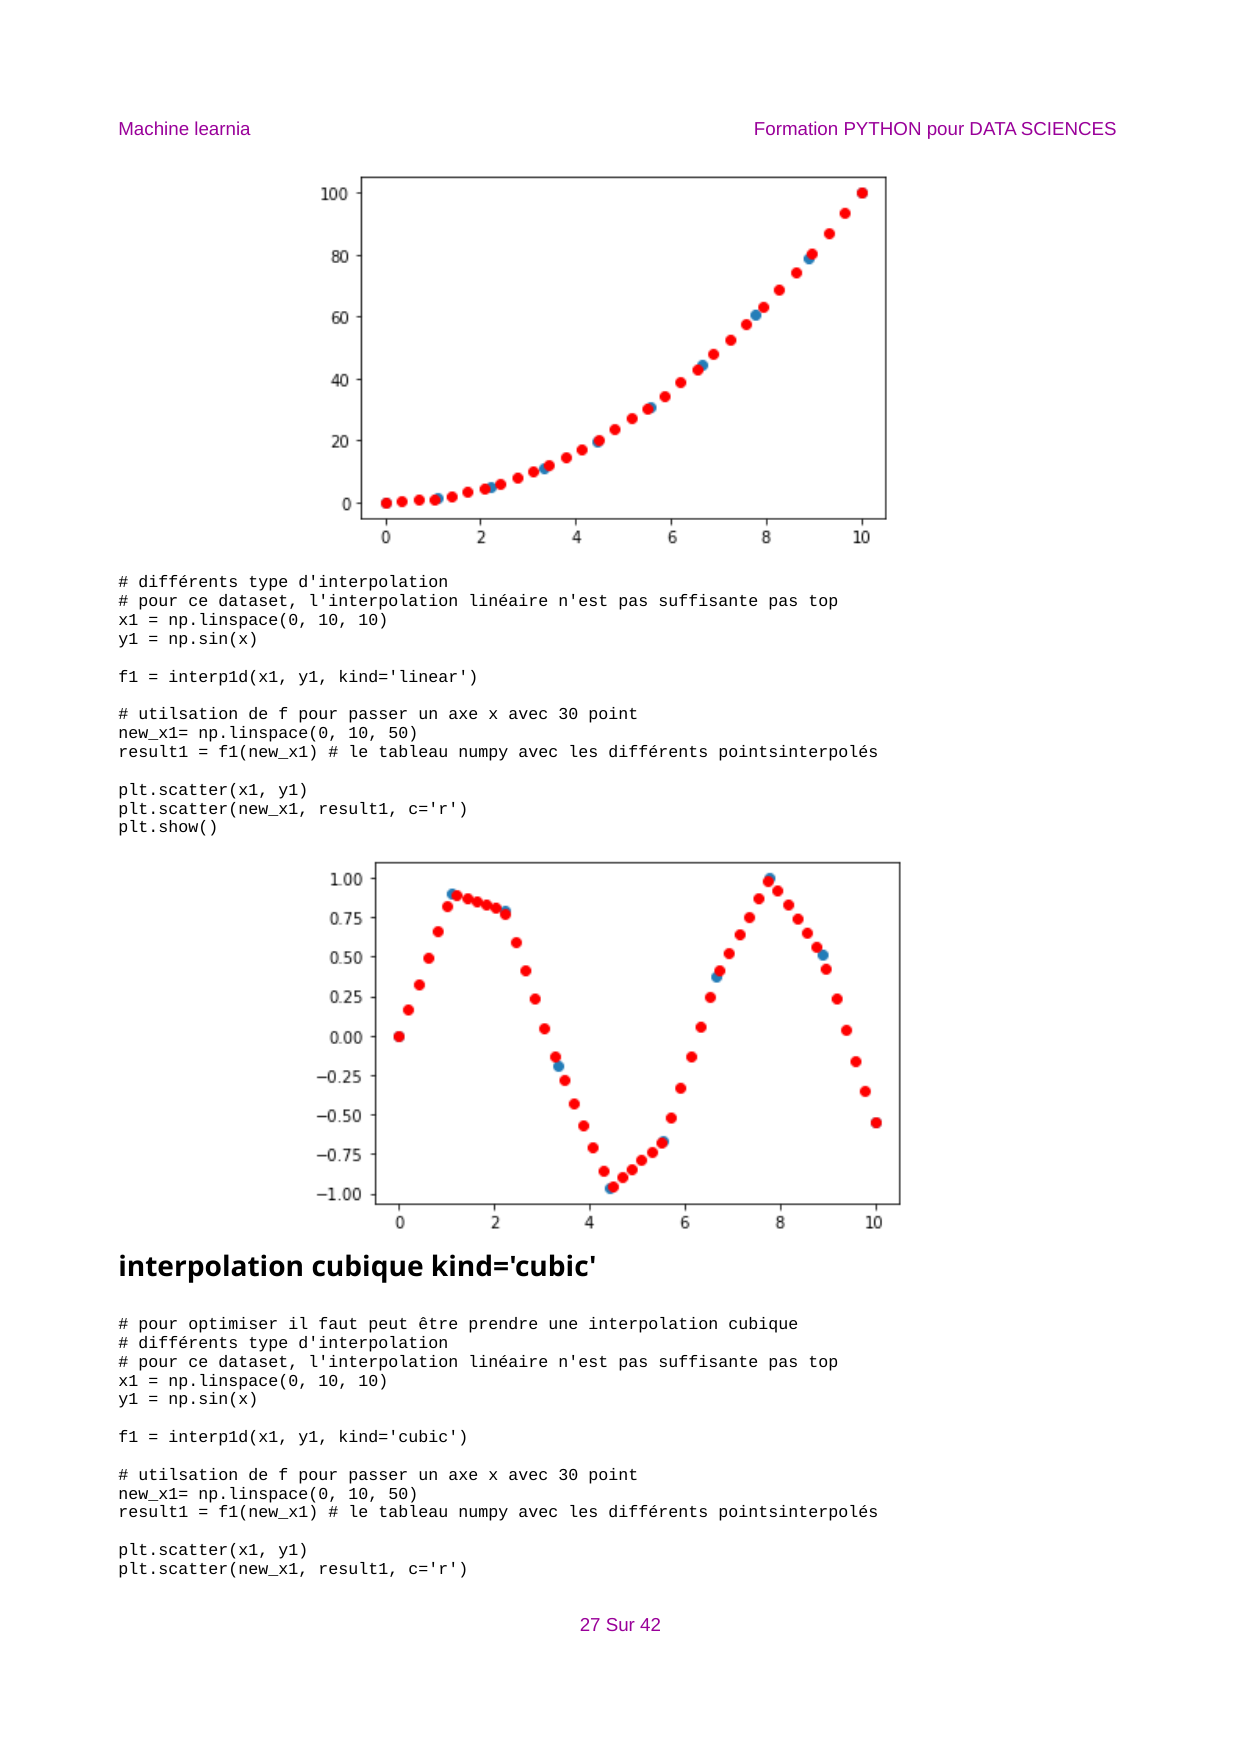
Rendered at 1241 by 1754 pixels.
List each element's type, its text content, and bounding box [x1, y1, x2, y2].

text plt.scatter(new_x1, result1, c='r') [118, 800, 1122, 819]
subtitle interpolation cubique kind='cubic' [118, 882, 1122, 1284]
text plt.scatter(x1, y1) [118, 1542, 1122, 1561]
text new_x1= np.linspace(0, 10, 50) [118, 725, 1122, 744]
text result1 = f1(new_x1) # le tableau numpy avec les différents pointsinterpolés [118, 1504, 1122, 1523]
text # utilsation de f pour passer un axe x avec 30 point [118, 706, 1122, 725]
text # utilsation de f pour passer un axe x avec 30 point [118, 1466, 1122, 1485]
text f1 = interp1d(x1, y1, kind='cubic') [118, 1429, 1122, 1447]
text f1 = interp1d(x1, y1, kind='linear') [118, 668, 1122, 687]
text y1 = np.sin(x) [118, 1391, 1122, 1410]
text plt.show() [118, 819, 1122, 838]
text x1 = np.linspace(0, 10, 10) [118, 1372, 1122, 1391]
text x1 = np.linspace(0, 10, 10) [118, 612, 1122, 631]
text plt.scatter(x1, y1) [118, 781, 1122, 800]
text plt.scatter(new_x1, result1, c='r') [118, 1561, 1122, 1579]
text # différents type d'interpolation [118, 1334, 1122, 1353]
text # pour optimiser il faut peut être prendre une interpolation cubique [118, 1316, 1122, 1334]
text y1 = np.sin(x) [118, 631, 1122, 649]
picture [303, 169, 937, 556]
text # différents type d'interpolation [118, 574, 1122, 593]
picture [311, 856, 929, 1246]
text # pour ce dataset, l'interpolation linéaire n'est pas suffisante pas top [118, 593, 1122, 612]
text result1 = f1(new_x1) # le tableau numpy avec les différents pointsinterpolés [118, 744, 1122, 762]
text new_x1= np.linspace(0, 10, 50) [118, 1485, 1122, 1504]
text # pour ce dataset, l'interpolation linéaire n'est pas suffisante pas top [118, 1353, 1122, 1372]
